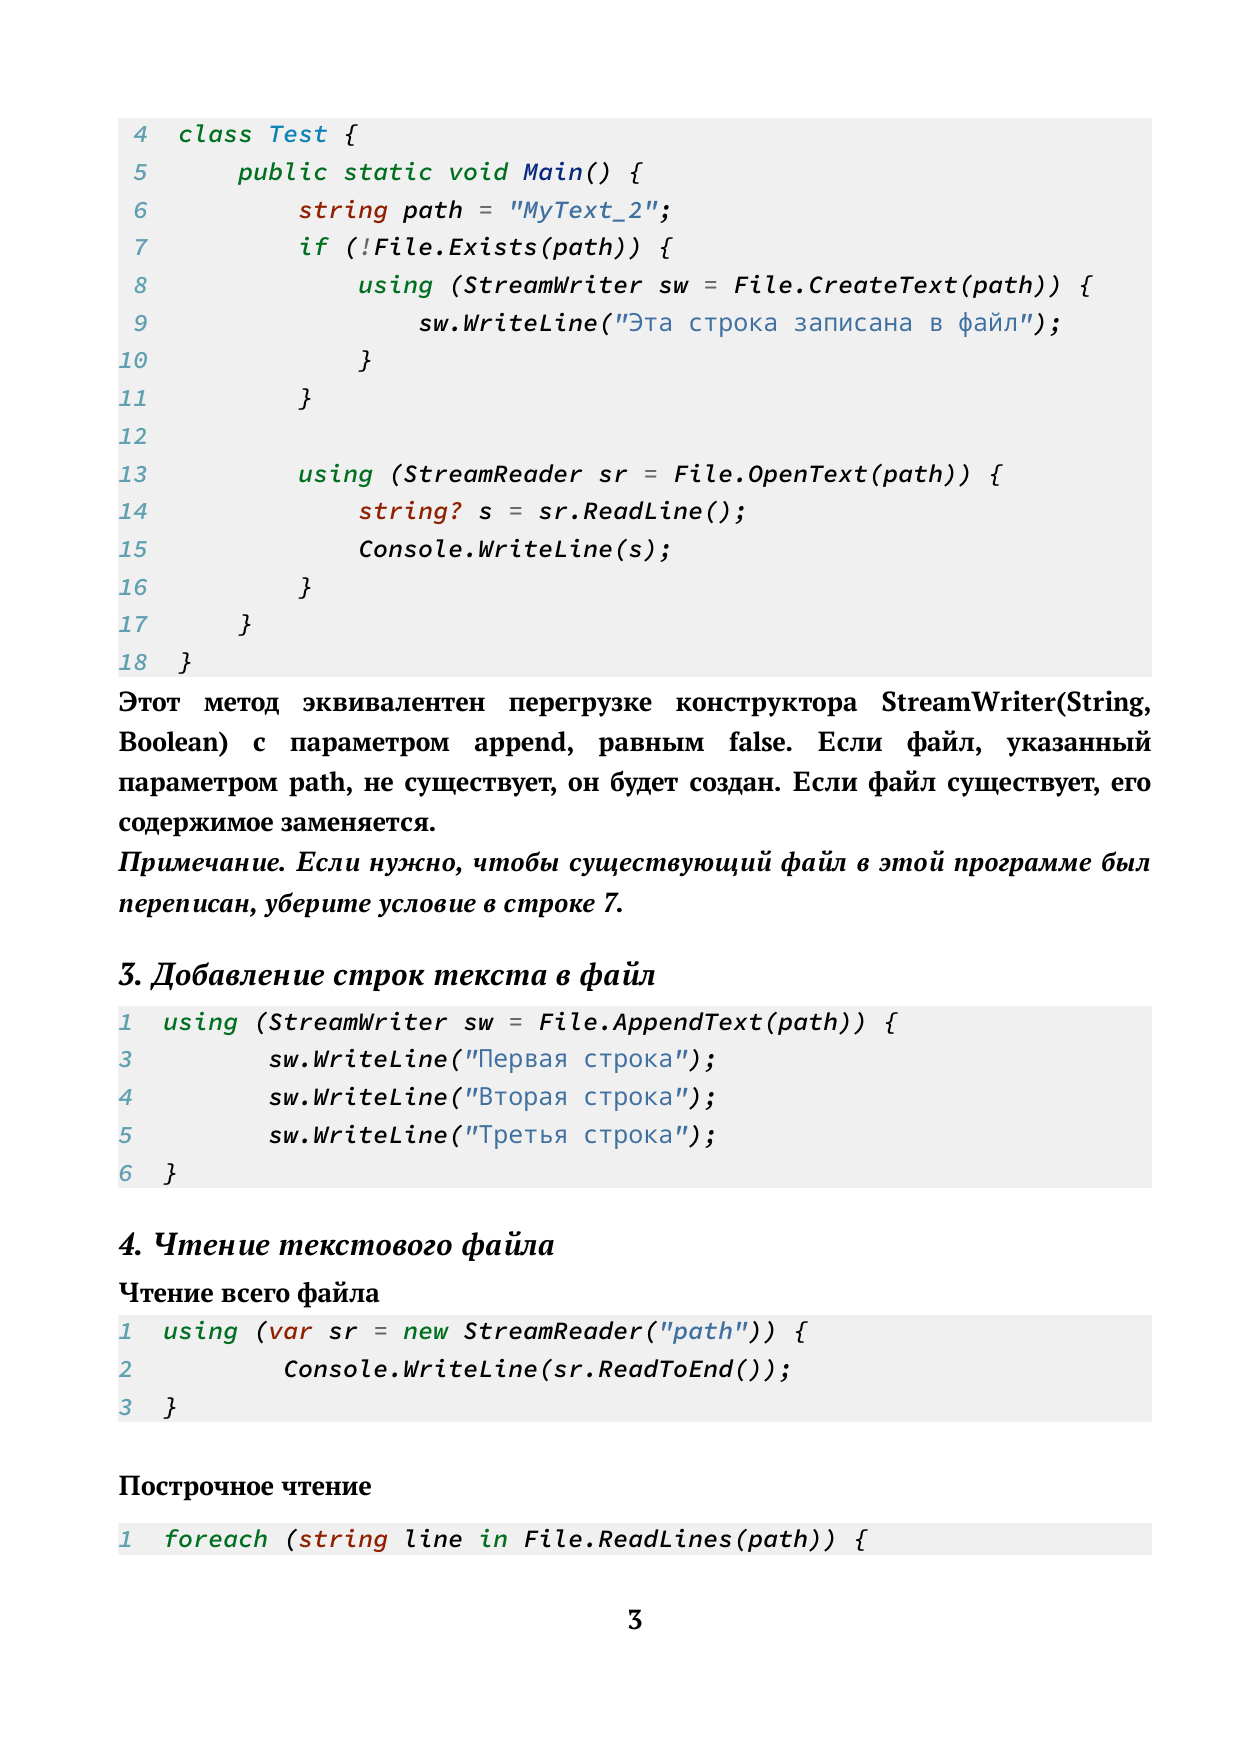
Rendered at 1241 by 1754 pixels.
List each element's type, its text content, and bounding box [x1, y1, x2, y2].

text 15 Console.WriteLine(s); [118, 533, 1152, 564]
text 6 } [118, 1156, 1152, 1188]
subtitle 3. Добавление строк текста в файл [118, 954, 1152, 993]
text 5 sw.WriteLine("Третья строка"); [118, 1119, 1152, 1150]
subtitle 4. Чтение текстового файла [118, 1223, 1152, 1262]
text 7 if (!File.Exists(path)) { [118, 231, 1152, 263]
text Чтение всего файла [118, 1275, 1152, 1308]
text 10 } [118, 344, 1152, 376]
text 8 using (StreamWriter sw = File.CreateText(path)) { [118, 269, 1152, 300]
text Построчное чтение [118, 1468, 1152, 1502]
text 2 Console.WriteLine(sr.ReadToEnd()); [118, 1353, 1152, 1384]
text 6 string path = "MyText_2"; [118, 193, 1152, 225]
text 1 using (StreamWriter sw = File.AppendText(path)) { [118, 1006, 1152, 1037]
text 9 sw.WriteLine("Эта строка записана в файл"); [118, 307, 1152, 338]
text 18 } [118, 646, 1152, 677]
text Этот метод эквивалентен перегрузке конструктора StreamWriter(String, Boolean) с параметром append, равным false. Если файл, указанный параметром path, не существует, он будет создан. Если файл существует, его содержимое заменяется. [118, 684, 1152, 838]
text 4 sw.WriteLine("Вторая строка"); [118, 1081, 1152, 1112]
text 13 using (StreamReader sr = File.OpenText(path)) { [118, 457, 1152, 489]
text 4 class Test { [118, 118, 1152, 149]
text 1 foreach (string line in File.ReadLines(path)) { [118, 1523, 1152, 1555]
text Примечание. Если нужно, чтобы существующий файл в этой программе был переписан, уберите условие в строке 7. [118, 844, 1152, 918]
text 3 sw.WriteLine("Первая строка"); [118, 1043, 1152, 1075]
text 12 [118, 420, 1152, 451]
text 11 } [118, 382, 1152, 413]
text 17 } [118, 608, 1152, 640]
text 16 } [118, 571, 1152, 602]
text 5 public static void Main() { [118, 156, 1152, 187]
text 3 } [118, 1390, 1152, 1422]
text 1 using (var sr = new StreamReader("path")) { [118, 1315, 1152, 1346]
text 14 string? s = sr.ReadLine(); [118, 495, 1152, 527]
